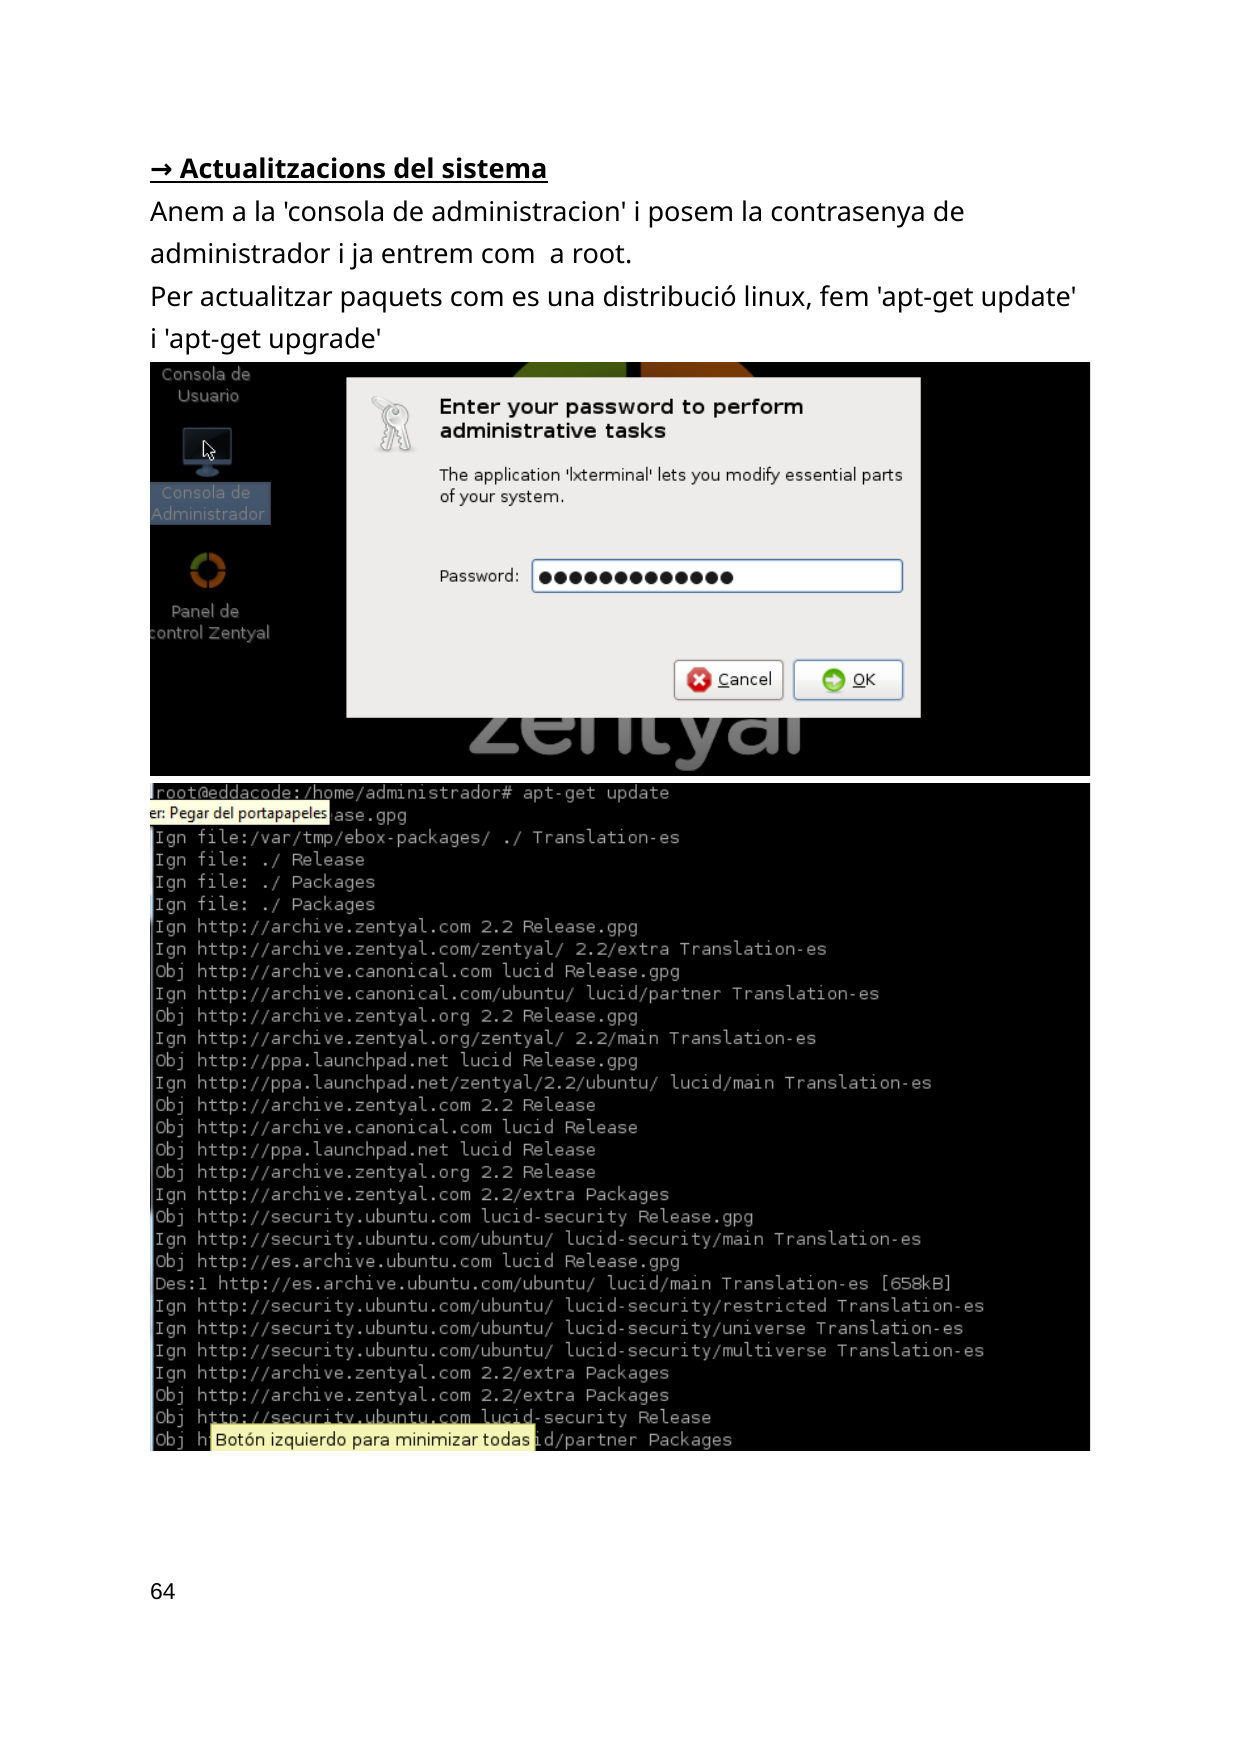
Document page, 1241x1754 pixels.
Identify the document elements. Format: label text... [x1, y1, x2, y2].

text → Actualitzacions del sistema [150, 150, 1090, 187]
text Anem a la 'consola de administracion' i posem la contrasenya de administrador i ja entrem com a root. [150, 192, 1090, 272]
picture [150, 783, 1091, 1451]
text Per actualitzar paquets com es una distribució linux, fem 'apt-get update' i 'apt-get upgrade' [150, 277, 1090, 356]
picture [150, 362, 1091, 776]
